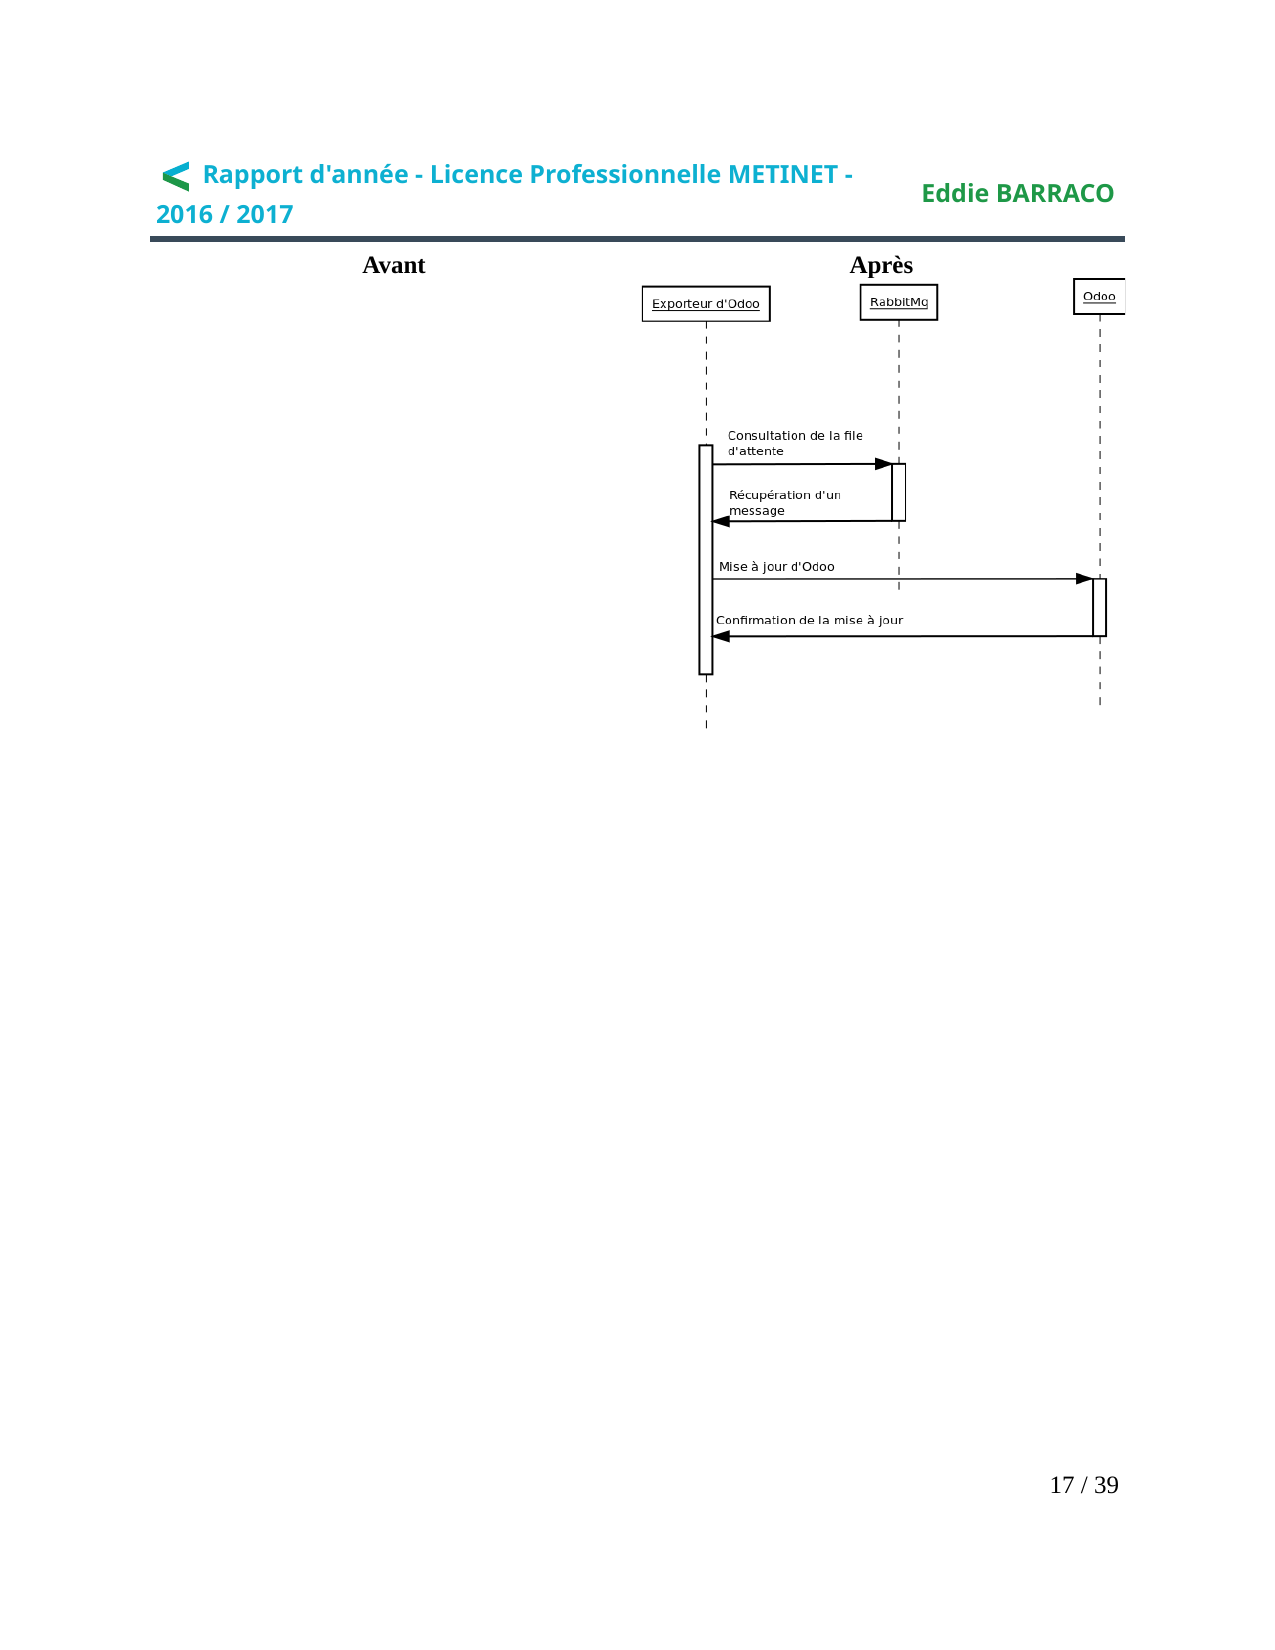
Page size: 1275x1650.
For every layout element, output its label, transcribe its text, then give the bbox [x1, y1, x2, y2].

table_cell [150, 279, 637, 1414]
table_header Avant [150, 250, 637, 279]
table_header Après [638, 250, 1125, 279]
table_cell [638, 279, 1125, 1414]
picture [641, 278, 1125, 731]
